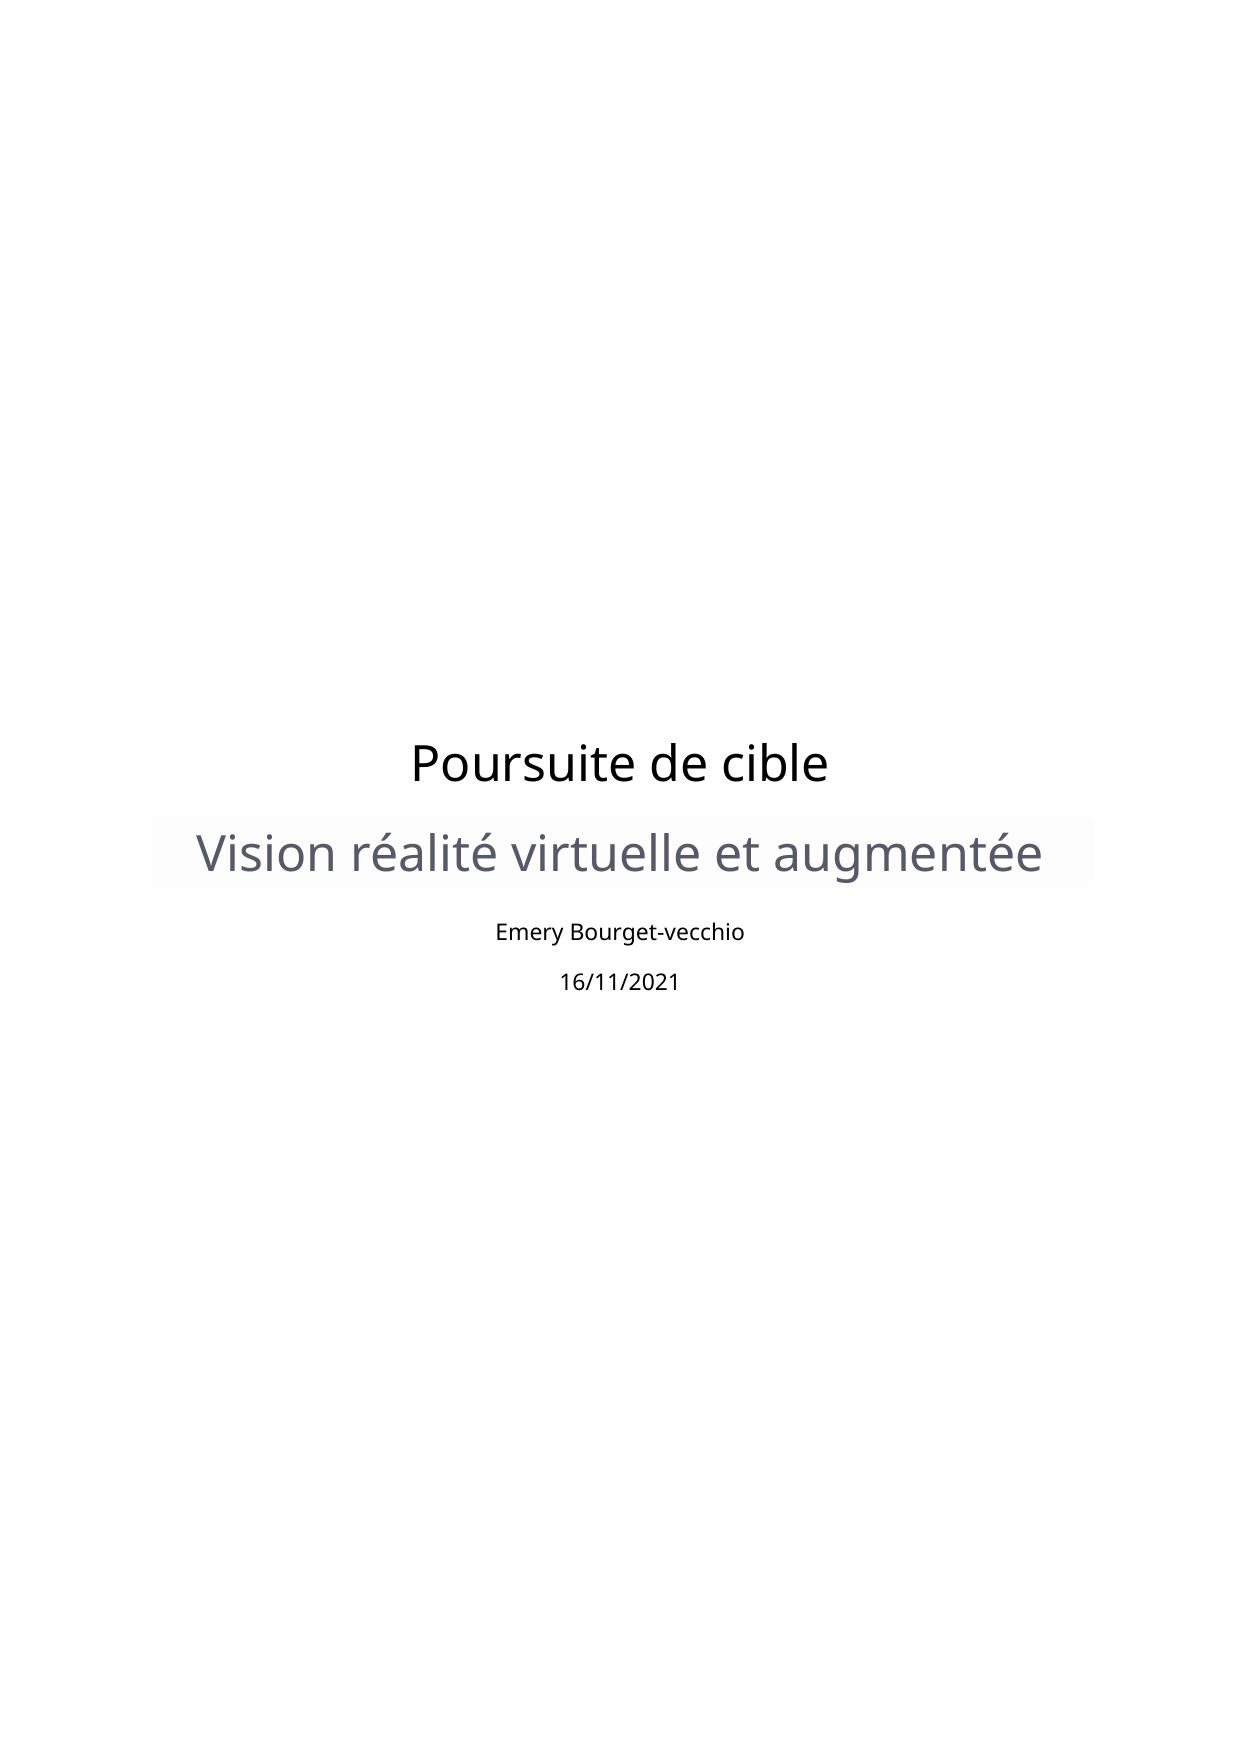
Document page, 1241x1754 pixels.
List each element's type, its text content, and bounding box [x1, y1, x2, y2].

subtitle Vision réalité virtuelle et augmentée [148, 818, 1093, 887]
text Poursuite de cible [148, 728, 1093, 796]
text Emery Bourget-vecchio [148, 916, 1093, 947]
text 16/11/2021 [148, 966, 1093, 997]
